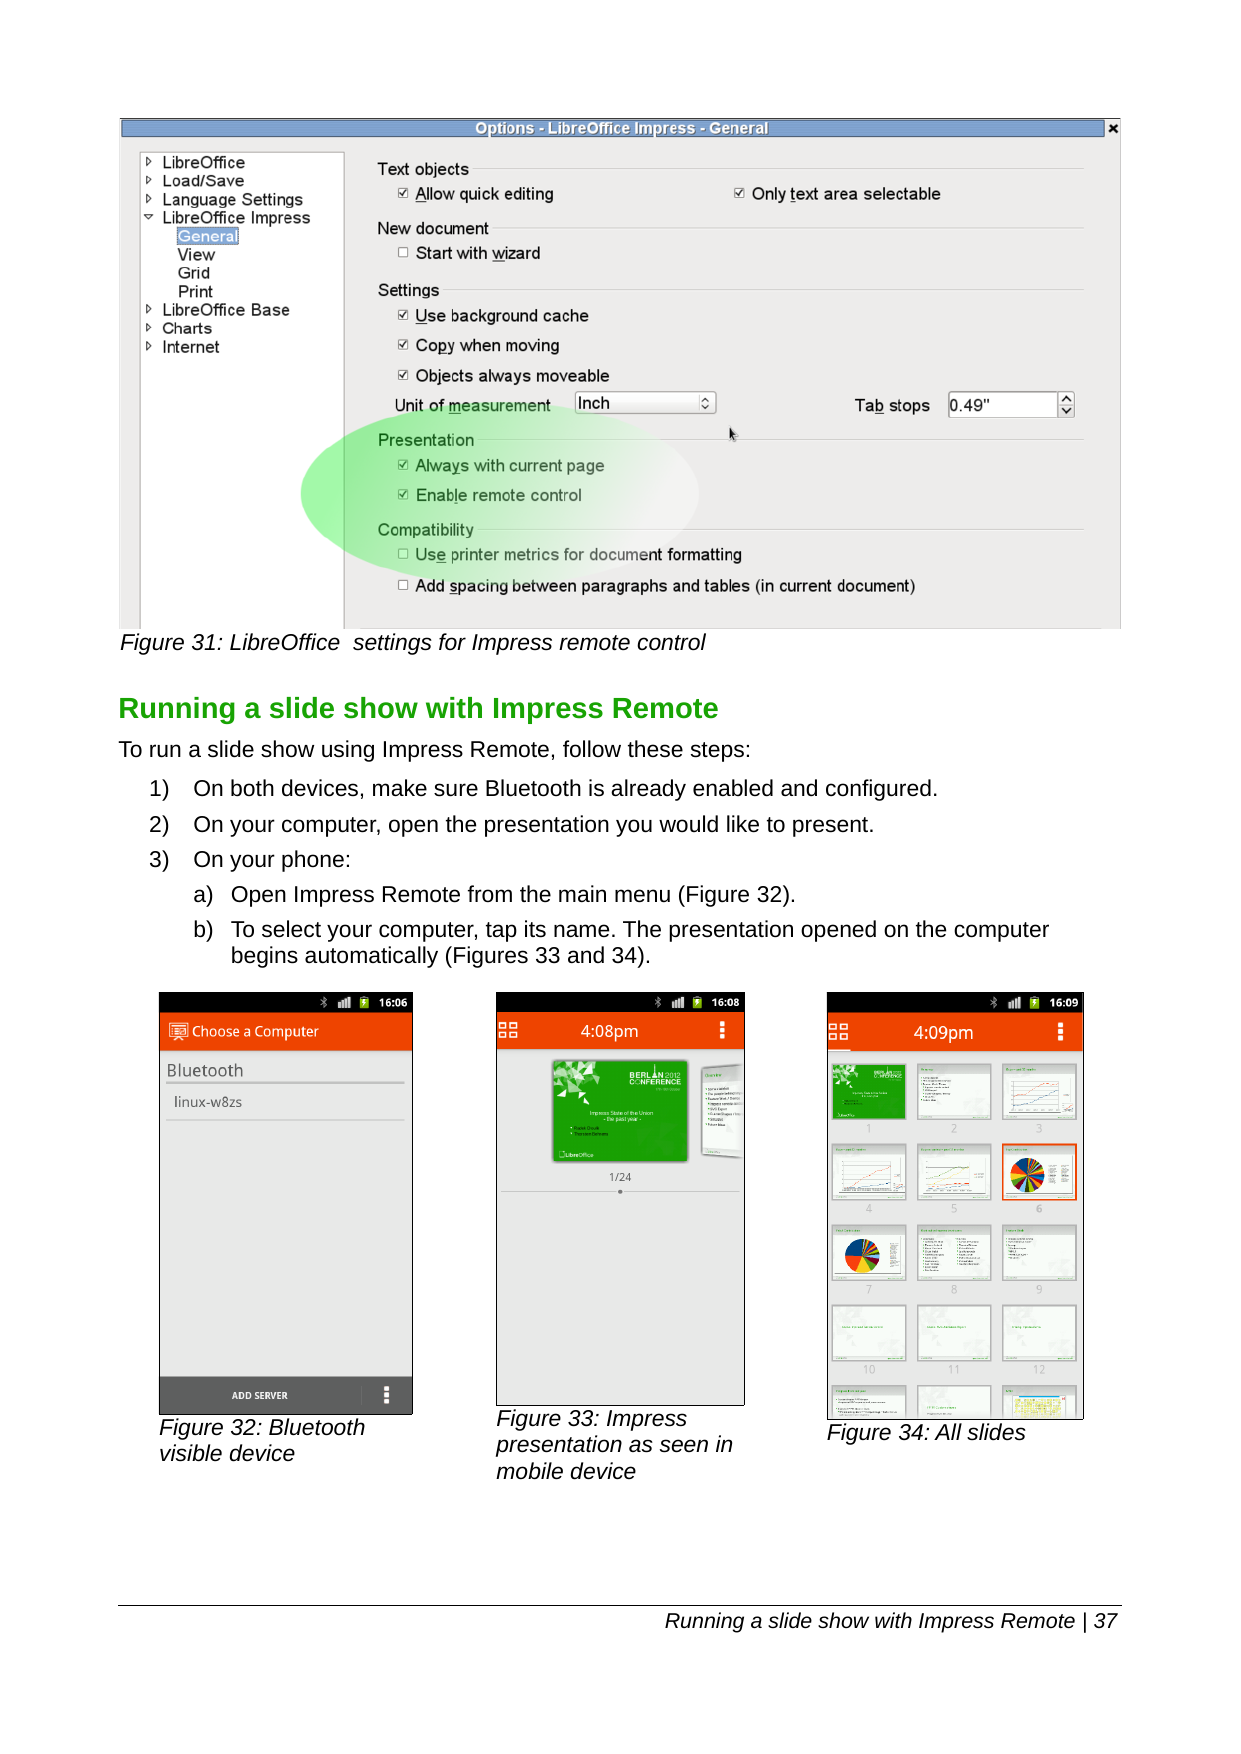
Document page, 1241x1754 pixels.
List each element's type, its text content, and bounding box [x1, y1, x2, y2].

list On your computer, open the presentation you would like to present. [169, 811, 1122, 837]
list On your phone: [169, 846, 1122, 872]
table_header [453, 993, 787, 1501]
picture [828, 993, 1083, 1419]
table_header [453, 987, 787, 992]
list Open Impress Remote from the main menu (Figure 32). [193, 881, 1122, 907]
table_header [118, 987, 453, 992]
picture [497, 993, 744, 1405]
table_header [788, 987, 1122, 992]
text Figure 31: LibreOffice settings for Impress remote control [120, 629, 1121, 655]
table_header [788, 993, 1122, 1501]
table_header [118, 993, 453, 1501]
list To select your computer, tap its name. The presentation opened on the computer begins automatically (Figures 33 and 34). [193, 916, 1122, 969]
list On both devices, make sure Bluetooth is already enabled and configured. [169, 775, 1122, 802]
subtitle Running a slide show with Impress Remote [118, 691, 1122, 725]
text To run a slide show using Impress Remote, follow these steps: [118, 736, 1122, 763]
picture [160, 993, 412, 1414]
picture [119, 118, 1121, 629]
